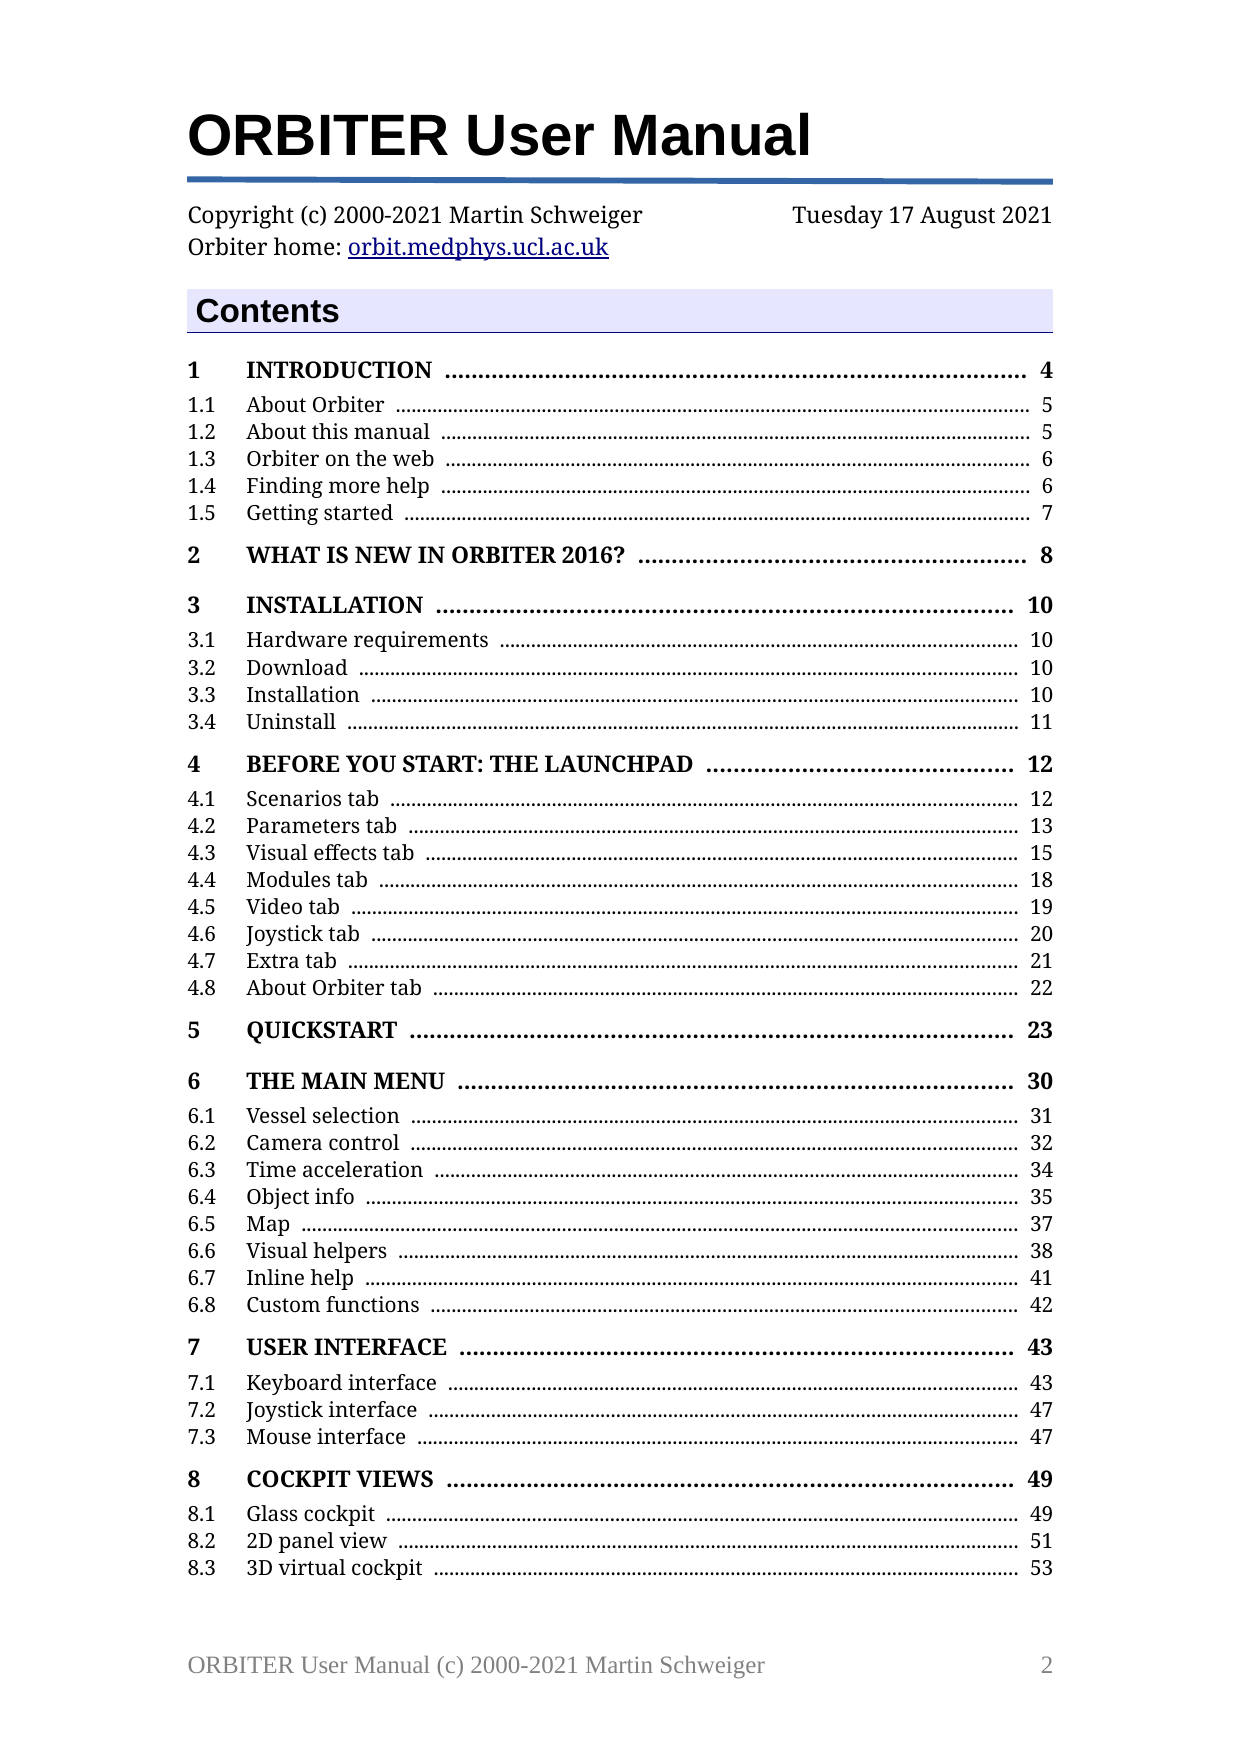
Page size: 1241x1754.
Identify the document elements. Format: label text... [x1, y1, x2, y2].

text 4.5 Video tab 19 [187, 893, 1053, 920]
text 6.8 Custom functions 42 [187, 1291, 1053, 1318]
text 8 Cockpit views 49 [187, 1462, 1053, 1493]
text 4.3 Visual effects tab 15 [187, 839, 1053, 866]
text 3.2 Download 10 [187, 653, 1053, 680]
text 1.5 Getting started 7 [187, 499, 1053, 526]
text 7.2 Joystick interface 47 [187, 1395, 1053, 1422]
text 4 Before you start: The Launchpad 12 [187, 747, 1053, 778]
text 6.6 Visual helpers 38 [187, 1237, 1053, 1264]
text 4.8 About Orbiter tab 22 [187, 974, 1053, 1001]
text 4.1 Scenarios tab 12 [187, 784, 1053, 812]
text 1.3 Orbiter on the web 6 [187, 445, 1053, 472]
text 3.4 Uninstall 11 [187, 707, 1053, 734]
text 4.4 Modules tab 18 [187, 866, 1053, 893]
text 5 Quickstart 23 [187, 1014, 1053, 1045]
text 6.3 Time acceleration 34 [187, 1156, 1053, 1183]
text 2 What is new in Orbiter 2016? 8 [187, 539, 1053, 570]
text 6.5 Map 37 [187, 1210, 1053, 1237]
text 6.1 Vessel selection 31 [187, 1101, 1053, 1128]
text 8.3 3D virtual cockpit 53 [187, 1554, 1053, 1581]
text 7.1 Keyboard interface 43 [187, 1368, 1053, 1395]
text ORBITER User Manual [187, 100, 1053, 167]
text 7 User interface 43 [187, 1331, 1053, 1362]
text 7.3 Mouse interface 47 [187, 1422, 1053, 1449]
text 3 Installation 10 [187, 589, 1053, 620]
text 1 Introduction 4 [187, 353, 1053, 384]
text Copyright (c) 2000-2021 Martin Schweiger Tuesday 17 August 2021 [187, 199, 1053, 230]
subtitle Contents [187, 289, 1053, 332]
text 4.2 Parameters tab 13 [187, 812, 1053, 839]
text Orbiter home: orbit.medphys.ucl.ac.uk [187, 230, 1053, 261]
text 4.7 Extra tab 21 [187, 947, 1053, 974]
text 8.1 Glass cockpit 49 [187, 1499, 1053, 1527]
text 6.4 Object info 35 [187, 1183, 1053, 1210]
text 1.1 About Orbiter 5 [187, 391, 1053, 418]
text 1.2 About this manual 5 [187, 418, 1053, 445]
text 1.4 Finding more help 6 [187, 472, 1053, 499]
text 6 The main menu 30 [187, 1064, 1053, 1095]
text 3.1 Hardware requirements 10 [187, 626, 1053, 653]
text 8.2 2D panel view 51 [187, 1527, 1053, 1554]
text 6.7 Inline help 41 [187, 1264, 1053, 1291]
text 6.2 Camera control 32 [187, 1128, 1053, 1156]
text 3.3 Installation 10 [187, 680, 1053, 707]
text 4.6 Joystick tab 20 [187, 920, 1053, 947]
